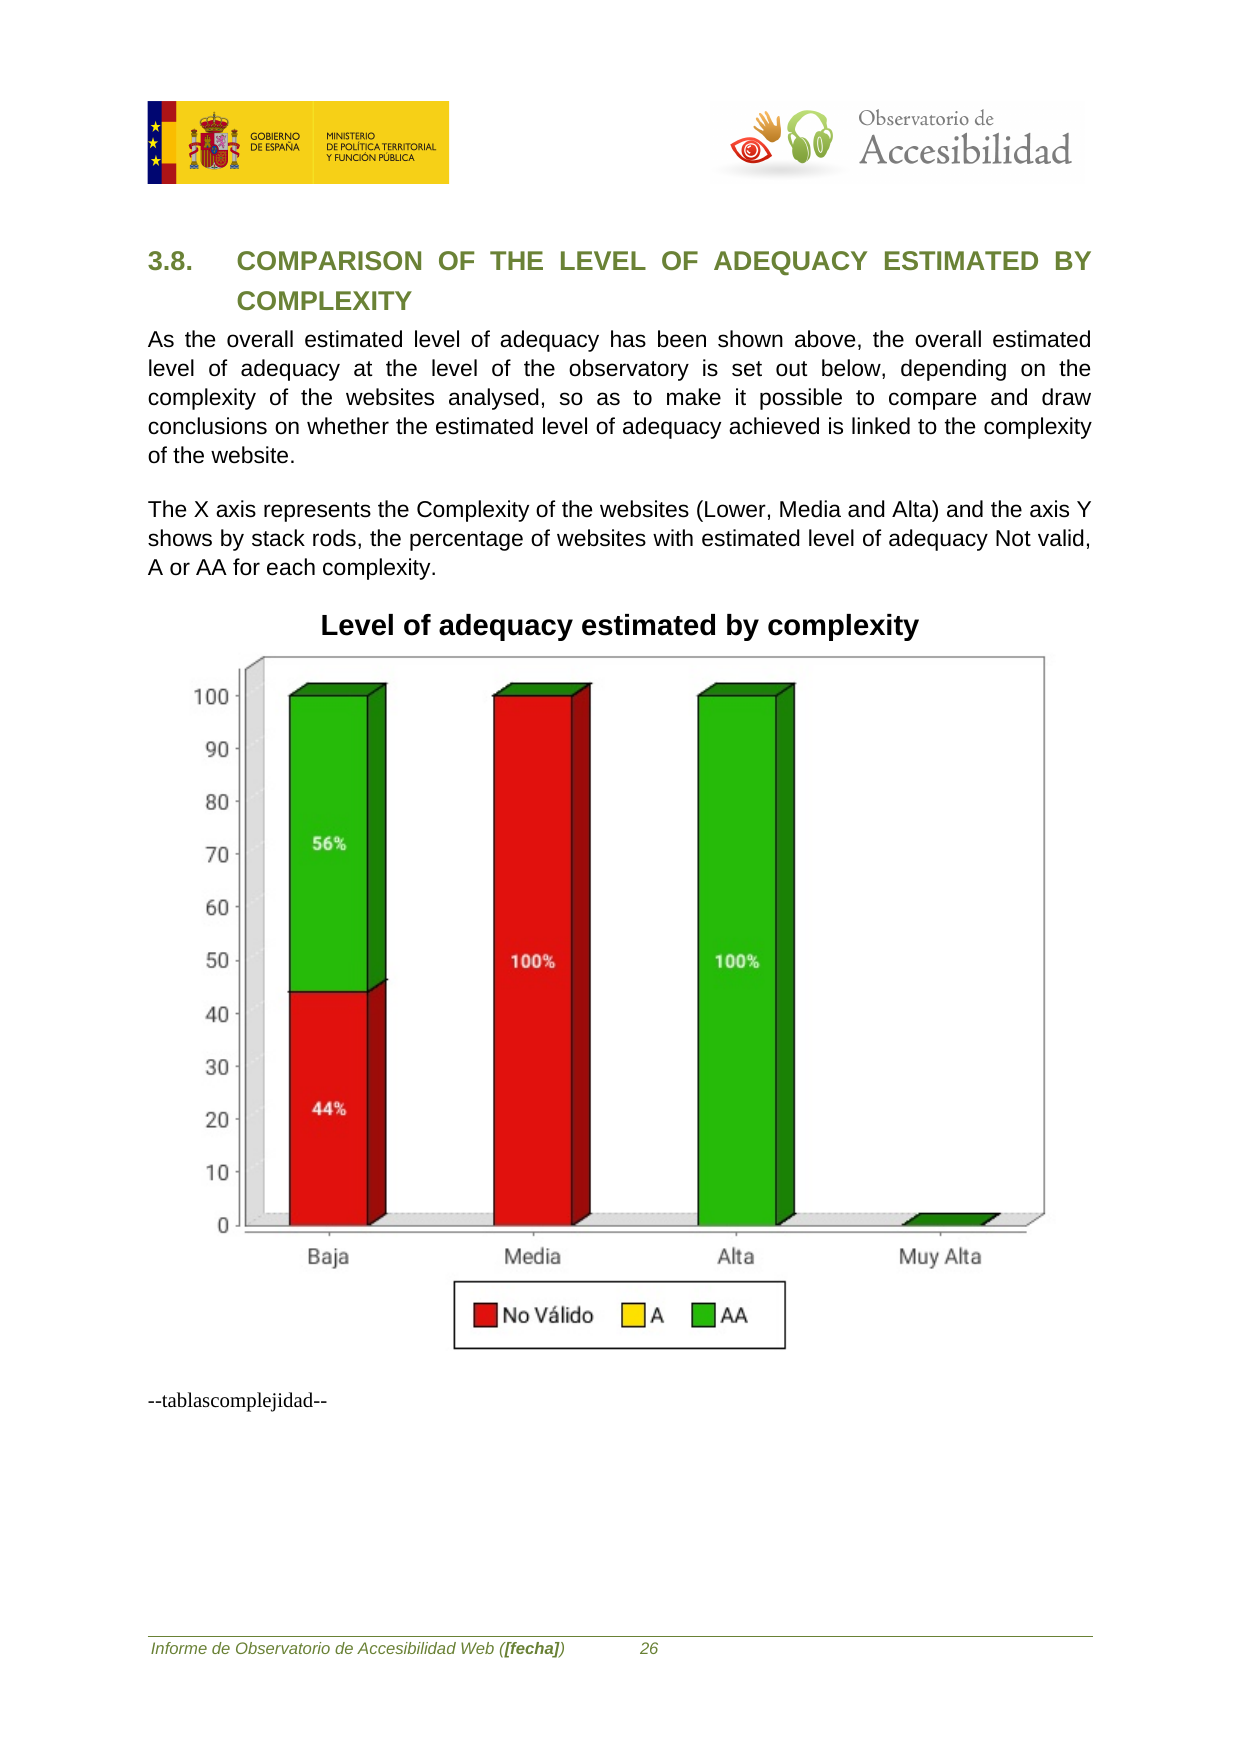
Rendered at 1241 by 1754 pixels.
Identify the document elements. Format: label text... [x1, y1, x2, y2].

picture [147, 101, 450, 184]
text --tablascomplejidad-- [148, 1388, 1092, 1412]
text The X axis represents the Complexity of the websites (Lower, Media and Alta) and the axis Y shows by stack rods, the percentage of websites with estimated level of adequacy Not valid, A or AA for each complexity. [148, 496, 1092, 580]
picture [178, 641, 1062, 1351]
picture [710, 101, 1086, 184]
text Level of adequacy estimated by complexity [148, 608, 1092, 641]
text As the overall estimated level of adequacy has been shown above, the overall estimated level of adequacy at the level of the observatory is set out below, depending on the complexity of the websites analysed, so as to make it possible to compare and draw conclusions on whether the estimated level of adequacy achieved is linked to the complexity of the website. [148, 326, 1092, 468]
subtitle comparison of the level of adequacy estimated by complexity [148, 245, 1092, 317]
